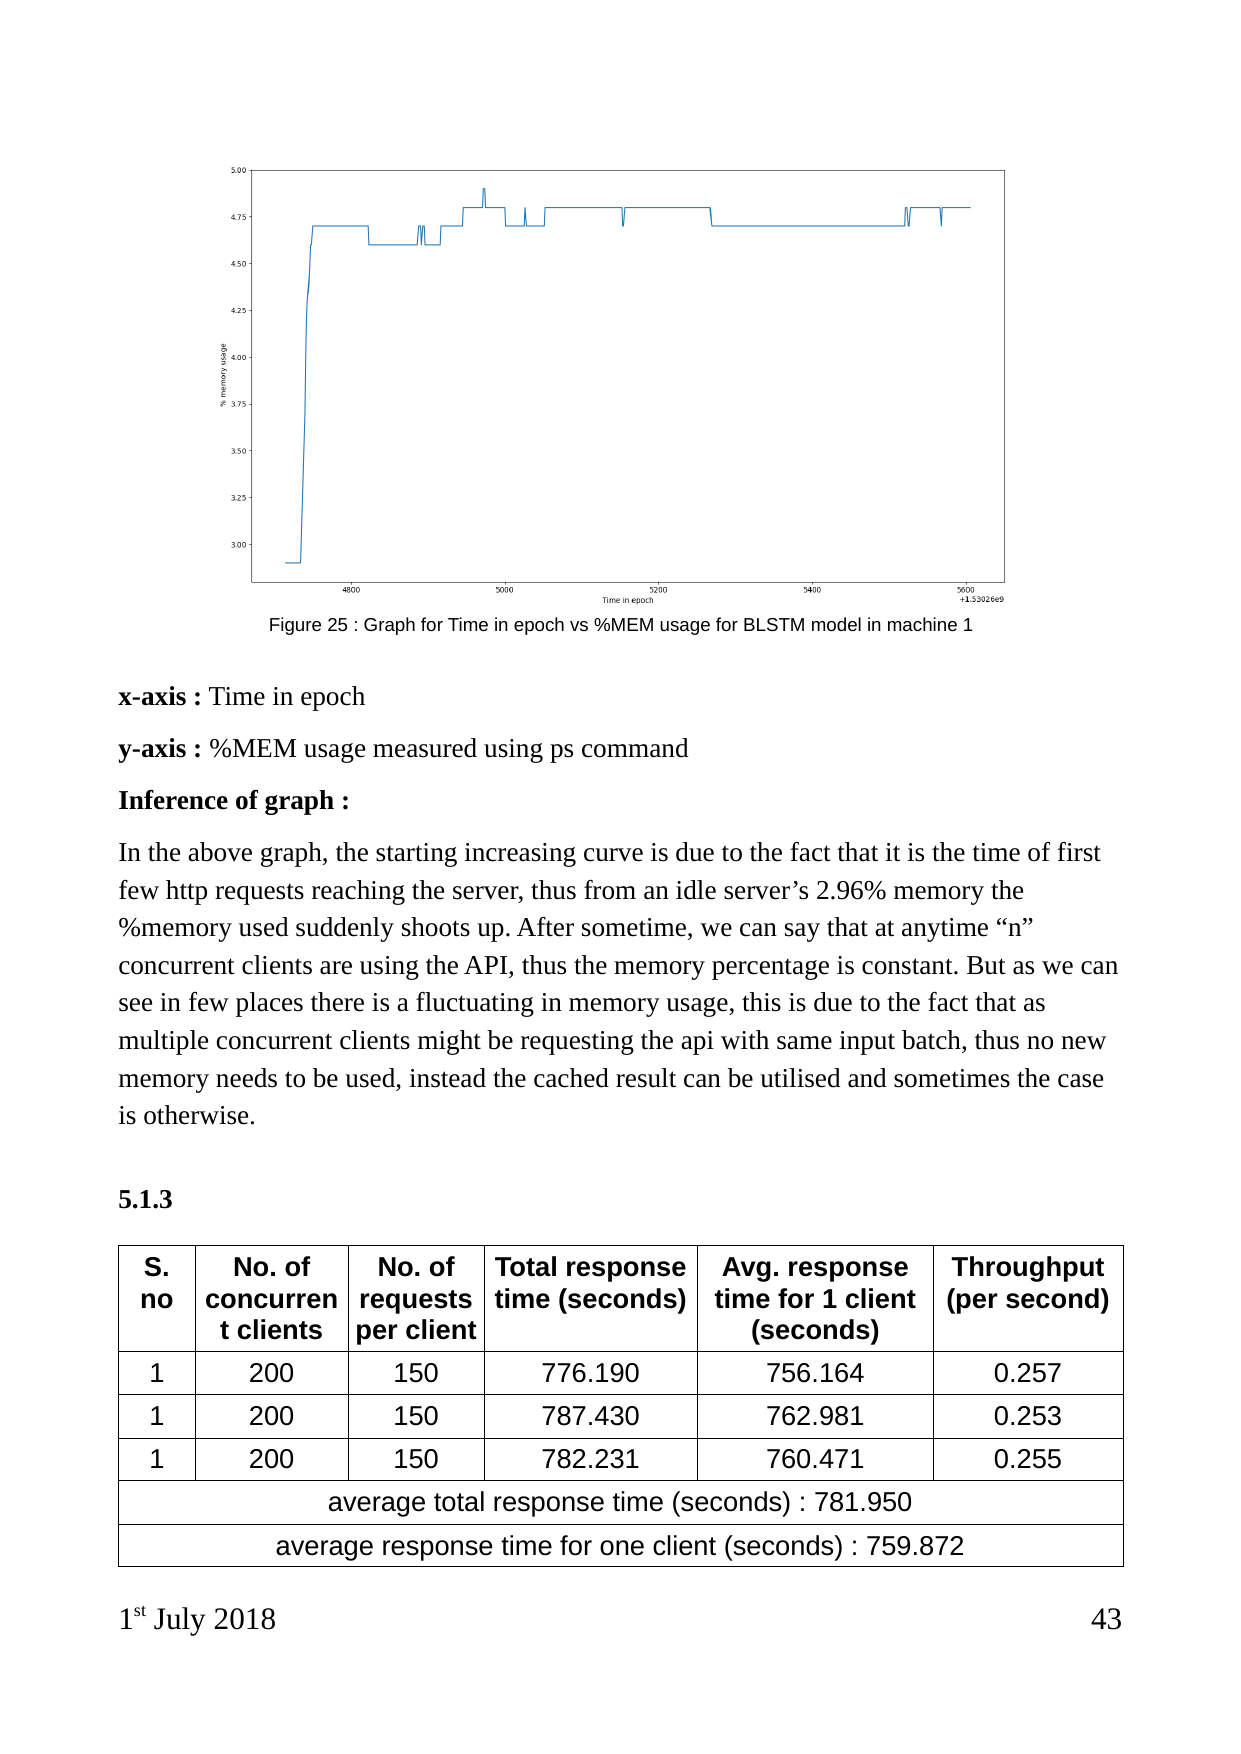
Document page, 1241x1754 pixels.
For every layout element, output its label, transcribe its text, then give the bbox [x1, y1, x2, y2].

table_cell 1 [119, 1352, 195, 1394]
table_cell 200 [196, 1439, 348, 1480]
table_header Total response time (seconds) [485, 1246, 697, 1351]
table_cell 776.190 [485, 1352, 697, 1394]
text 5.1.3 [118, 1183, 1122, 1214]
table_cell 760.471 [698, 1439, 933, 1480]
table_header Avg. response time for 1 client (seconds) [698, 1246, 933, 1351]
table_cell 150 [349, 1395, 484, 1437]
table_cell 1 [119, 1395, 195, 1437]
table_cell 782.231 [485, 1439, 697, 1480]
text y-axis : %MEM usage measured using ps command [118, 732, 1122, 763]
table_header No. of requests per client [349, 1246, 484, 1351]
table_cell 200 [196, 1352, 348, 1394]
table_cell 787.430 [485, 1395, 697, 1437]
table_cell 0.257 [934, 1352, 1123, 1394]
table_cell 1 [119, 1439, 195, 1480]
table_cell average total response time (seconds) : 781.950 [119, 1481, 1123, 1523]
text Inference of graph : [118, 784, 1122, 815]
table_cell average response time for one client (seconds) : 759.872 [119, 1525, 1123, 1566]
table_cell 0.253 [934, 1395, 1123, 1437]
subtitle Figure 25 : Graph for Time in epoch vs %MEM usage for BLSTM model in machine 1 [118, 118, 1122, 636]
table_cell 756.164 [698, 1352, 933, 1394]
table_cell 762.981 [698, 1395, 933, 1437]
table_header S. no [119, 1246, 195, 1351]
text In the above graph, the starting increasing curve is due to the fact that it is the time of first few http requests reaching the server, thus from an idle server’s 2.96% memory the %memory used suddenly shoots up. After sometime, we can say that at anytime “n” concurrent clients are using the API, thus the memory percentage is constant. But as we can see in few places there is a fluctuating in memory usage, this is due to the fact that as multiple concurrent clients might be requesting the api with same input batch, thus no new memory needs to be used, instead the cached result can be utilised and sometimes the case is otherwise. [118, 836, 1122, 1131]
table_header Throughput (per second) [934, 1246, 1123, 1351]
table_cell 150 [349, 1352, 484, 1394]
table_cell 200 [196, 1395, 348, 1437]
table_cell 150 [349, 1439, 484, 1480]
table_header No. of concurrent clients [196, 1246, 348, 1351]
text x-axis : Time in epoch [118, 679, 1122, 711]
table_cell 0.255 [934, 1439, 1123, 1480]
picture [140, 118, 1101, 614]
